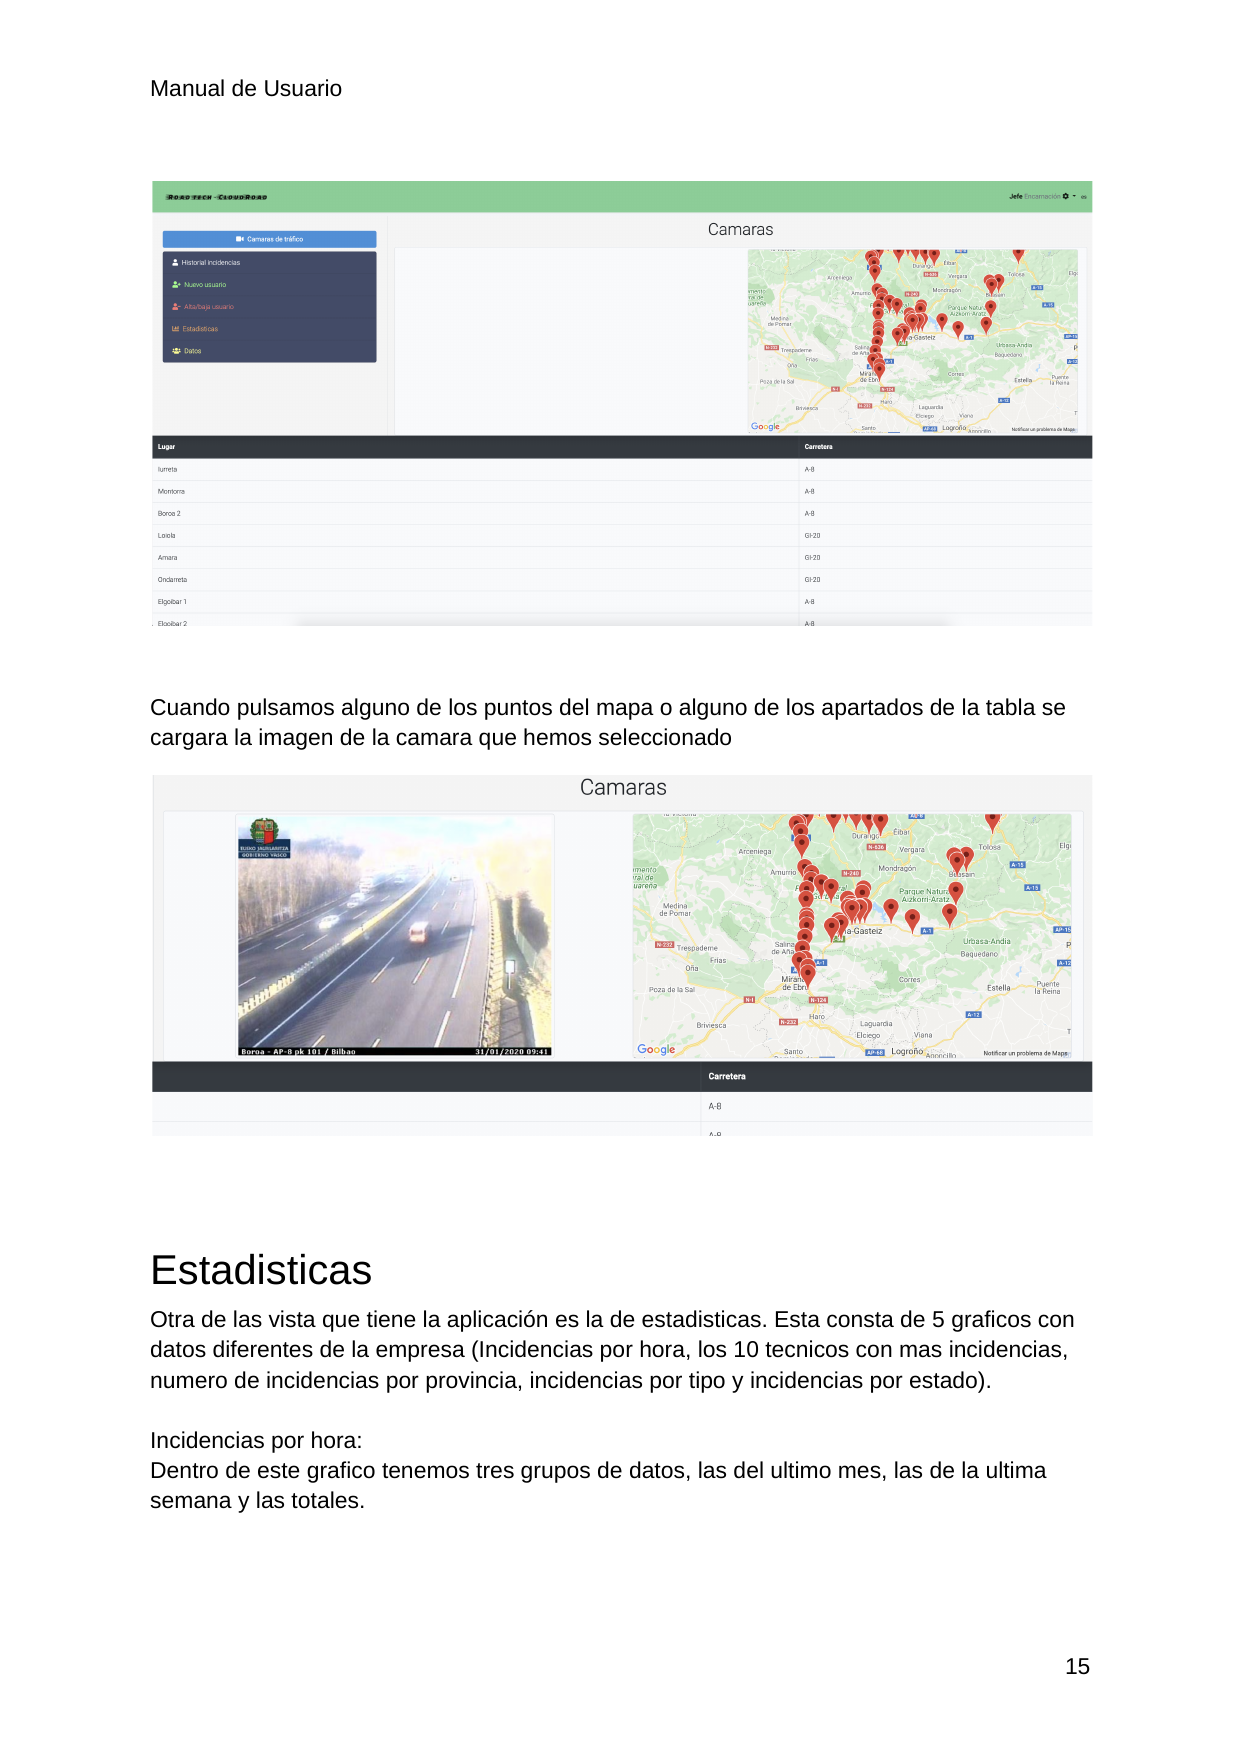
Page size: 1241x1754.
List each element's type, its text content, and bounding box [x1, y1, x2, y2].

picture [152, 775, 1093, 1136]
picture [152, 181, 1093, 626]
text Otra de las vista que tiene la aplicación es la de estadisticas. Esta consta de 5 graficos con datos diferentes de la empresa (Incidencias por hora, los 10 tecnicos con mas incidencias, numero de incidencias por provincia, incidencias por tipo y incidencias por estado). [150, 1306, 1090, 1393]
text Incidencias por hora: [150, 1427, 1090, 1453]
subtitle Estadisticas [150, 1246, 1090, 1294]
text Dentro de este grafico tenemos tres grupos de datos, las del ultimo mes, las de la ultima semana y las totales. [150, 1457, 1090, 1514]
text Cuando pulsamos alguno de los puntos del mapa o alguno de los apartados de la tabla se cargara la imagen de la camara que hemos seleccionado [150, 694, 1090, 751]
